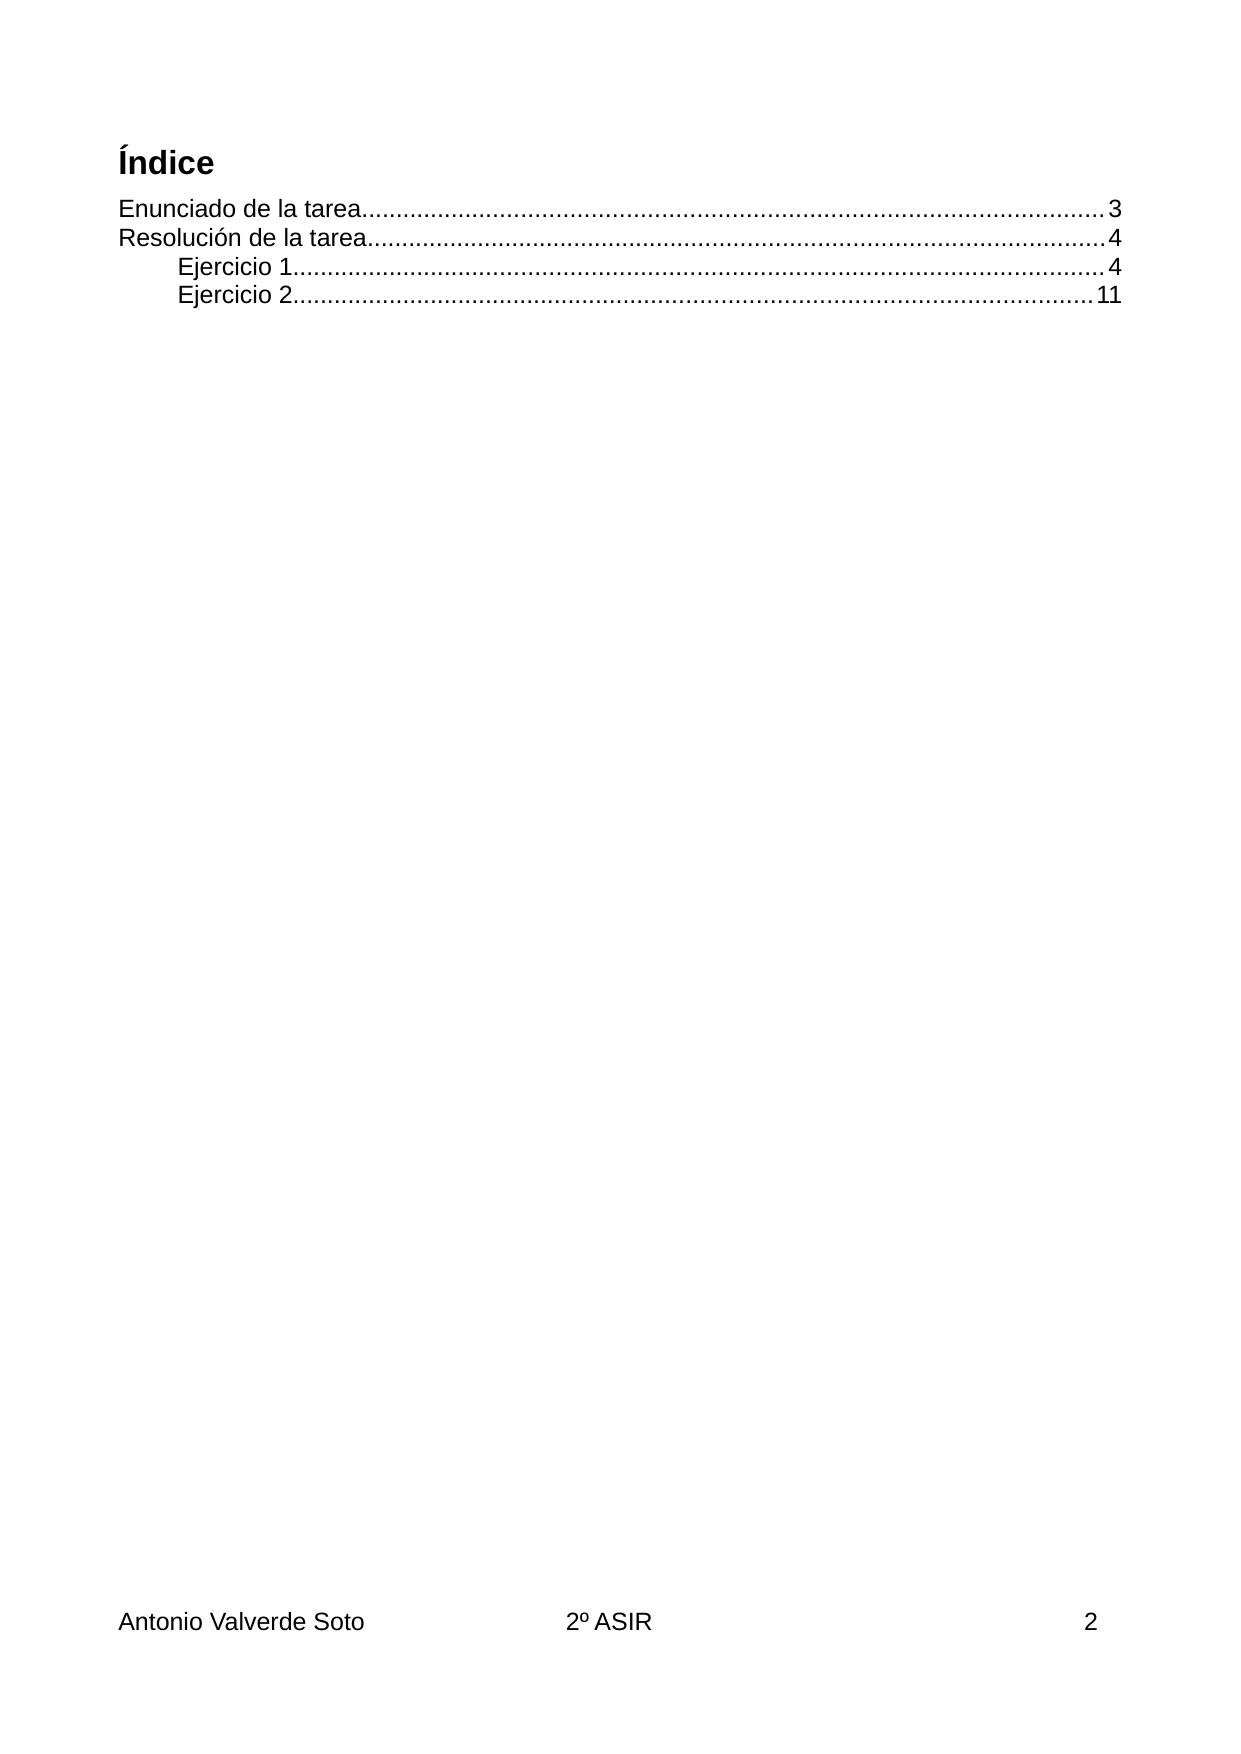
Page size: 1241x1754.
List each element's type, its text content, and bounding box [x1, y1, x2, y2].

subtitle Índice [118, 143, 1122, 182]
text Resolución de la tarea 4 [118, 223, 1122, 252]
text Ejercicio 1 4 [177, 252, 1122, 280]
text Ejercicio 2 11 [177, 280, 1122, 309]
text Enunciado de la tarea 3 [118, 194, 1122, 223]
